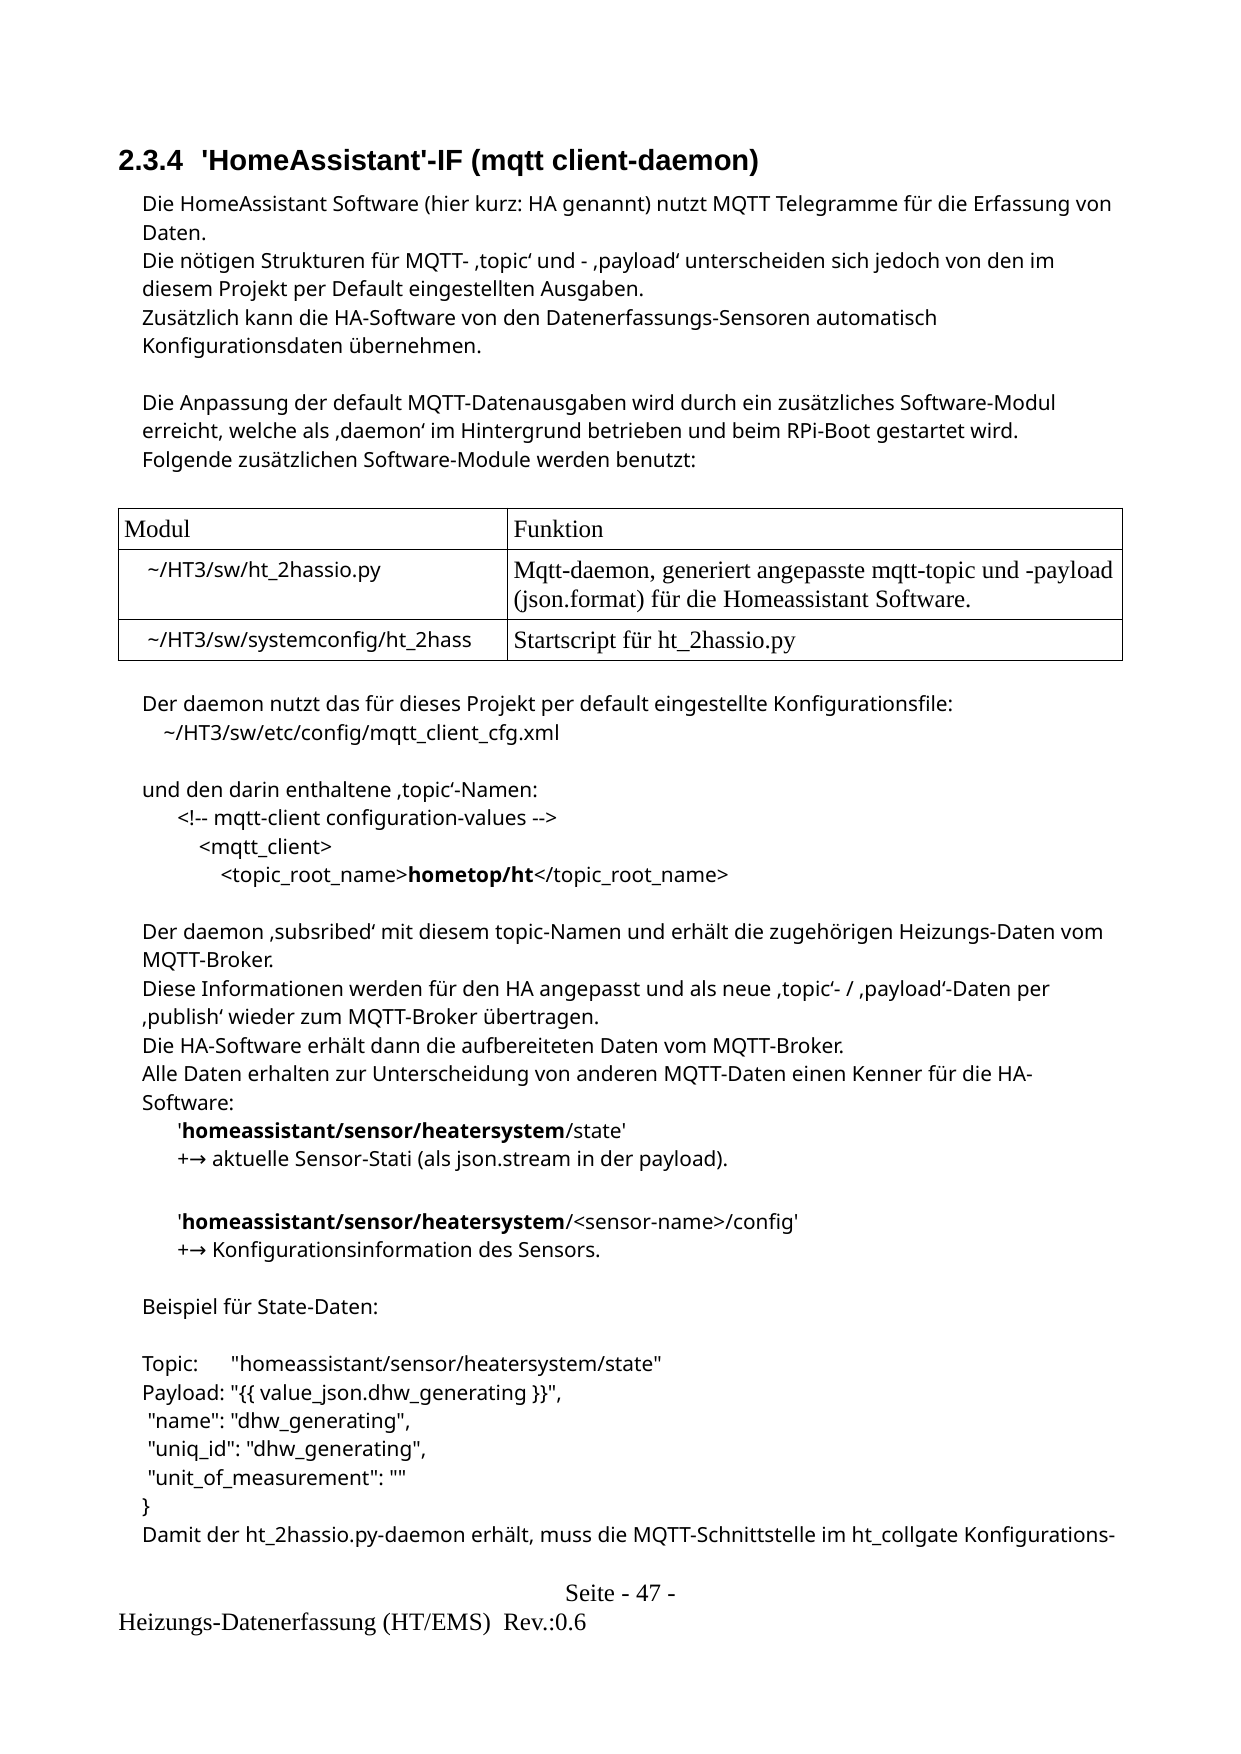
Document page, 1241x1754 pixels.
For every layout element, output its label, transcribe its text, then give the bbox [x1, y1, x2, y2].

table_cell Mqtt-daemon, generiert angepasste mqtt-topic und -payload (json.format) für die Homeassistant Software. [508, 550, 1122, 619]
table_cell Startscript für ht_2hassio.py [508, 620, 1122, 660]
text 'homeassistant/sensor/heatersystem/<sensor-name>/config' +→ Konfigurationsinformation des Sensors. [142, 1207, 1122, 1264]
text 'homeassistant/sensor/heatersystem/state' +→ aktuelle Sensor-Stati (als json.stream in der payload). [142, 1116, 1122, 1207]
text Die Anpassung der default MQTT-Datenausgaben wird durch ein zusätzliches Software-Modul erreicht, welche als ‚daemon‘ im Hintergrund betrieben und beim RPi-Boot gestartet wird. [142, 388, 1122, 445]
text Der daemon nutzt das für dieses Projekt per default eingestellte Konfigurationsfile: ~/HT3/sw/etc/config/mqtt_client_cfg.xml und den darin enthaltene ‚topic‘-Namen: <!-- mqtt-client configuration-values --> [142, 689, 1122, 832]
text Folgende zusätzlichen Software-Module werden benutzt: [142, 445, 1122, 508]
text Der daemon ‚subsribed‘ mit diesem topic-Namen und erhält die zugehörigen Heizungs-Daten vom MQTT-Broker. Diese Informationen werden für den HA angepasst und als neue ‚topic‘- / ‚payload‘-Daten per ‚publish‘ wieder zum MQTT-Broker übertragen. Die HA-Software erhält dann die aufbereiteten Daten vom MQTT-Broker. Alle Daten erhalten zur Unterscheidung von anderen MQTT-Daten einen Kenner für die HA-Software: [142, 917, 1122, 1116]
text Die HomeAssistant Software (hier kurz: HA genannt) nutzt MQTT Telegramme für die Erfassung von Daten. Die nötigen Strukturen für MQTT- ‚topic‘ und - ‚payload‘ unterscheiden sich jedoch von den im diesem Projekt per Default eingestellten Ausgaben. Zusätzlich kann die HA-Software von den Datenerfassungs-Sensoren automatisch Konfigurationsdaten übernehmen. [142, 189, 1122, 360]
subtitle 'HomeAssistant'-IF (mqtt client-daemon) [118, 143, 1122, 177]
table_cell ~/HT3/sw/ht_2hassio.py [119, 550, 507, 619]
text <topic_root_name>hometop/ht</topic_root_name> [142, 860, 1122, 889]
text Damit der ht_2hassio.py-daemon erhält, muss die MQTT-Schnittstelle im ht_collgate Konfigurations- [142, 1520, 1122, 1548]
table_header Funktion [508, 509, 1122, 549]
table_header Modul [119, 509, 507, 549]
text Beispiel für State-Daten: Topic: "homeassistant/sensor/heatersystem/state" Payload: "{{ value_json.dhw_generating }}", "name": "dhw_generating", "uniq_id": "dhw_generating", "unit_of_measurement": "" } [142, 1292, 1122, 1520]
text <mqtt_client> [142, 832, 1122, 860]
table_cell ~/HT3/sw/systemconfig/ht_2hass [119, 620, 507, 660]
